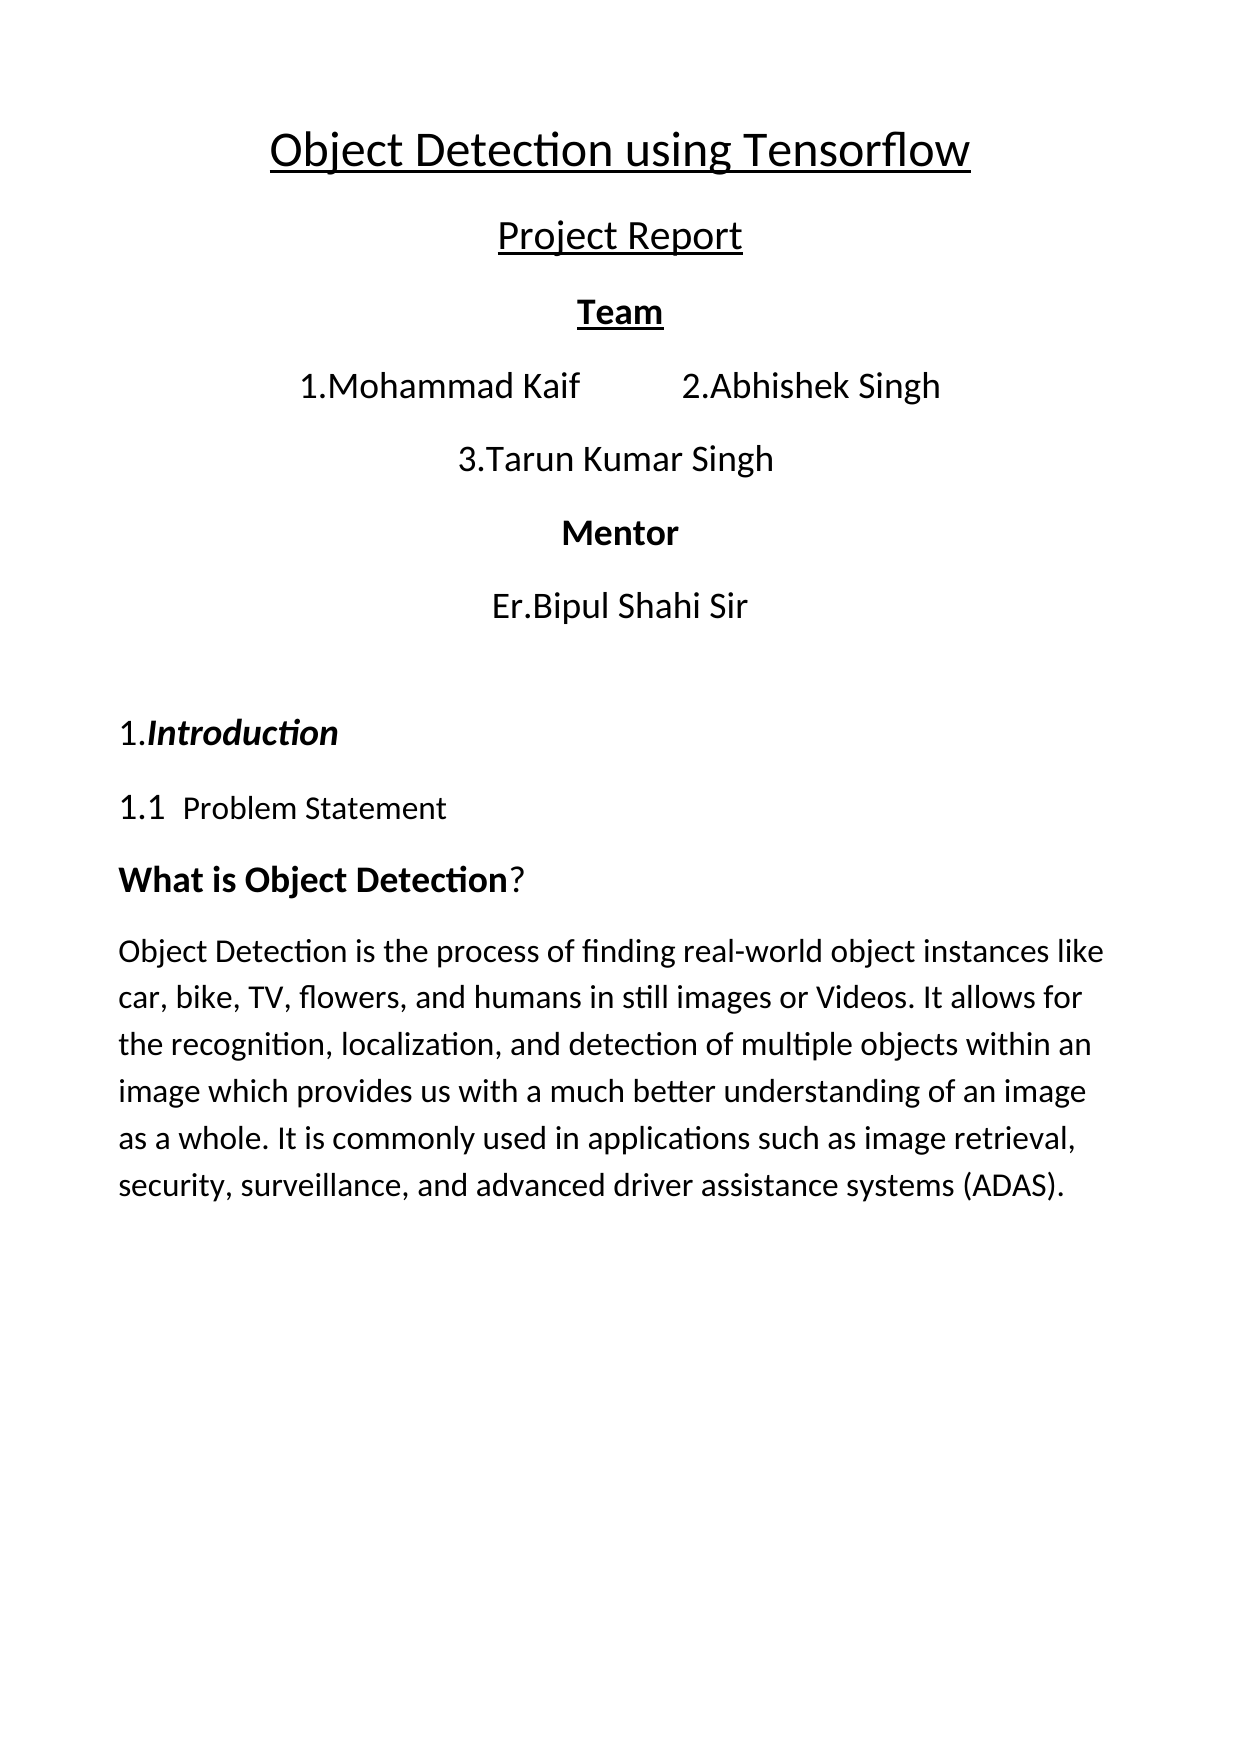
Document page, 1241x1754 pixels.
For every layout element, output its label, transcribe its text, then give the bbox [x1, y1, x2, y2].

text 1.Introduction [118, 709, 1122, 755]
text Er.Bipul Shahi Sir [118, 582, 1122, 628]
text Object Detection is the process of finding real-world object instances like car, bike, TV, flowers, and humans in still images or Videos. It allows for the recognition, localization, and detection of multiple objects within an image which provides us with a much better understanding of an image as a whole. It is commonly used in applications such as image retrieval, security, surveillance, and advanced driver assistance systems (ADAS). [118, 930, 1122, 1204]
text Mentor [118, 509, 1122, 555]
text 1.Mohammad Kaif 2.Abhishek Singh [118, 362, 1122, 408]
text Project Report [118, 209, 1122, 260]
text Team [118, 288, 1122, 334]
text 1.1 Problem Statement [118, 783, 1122, 828]
text What is Object Detection? [118, 856, 1122, 902]
text Object Detection using Tensorflow [118, 118, 1122, 179]
text 3.Tarun Kumar Singh [118, 435, 1122, 481]
